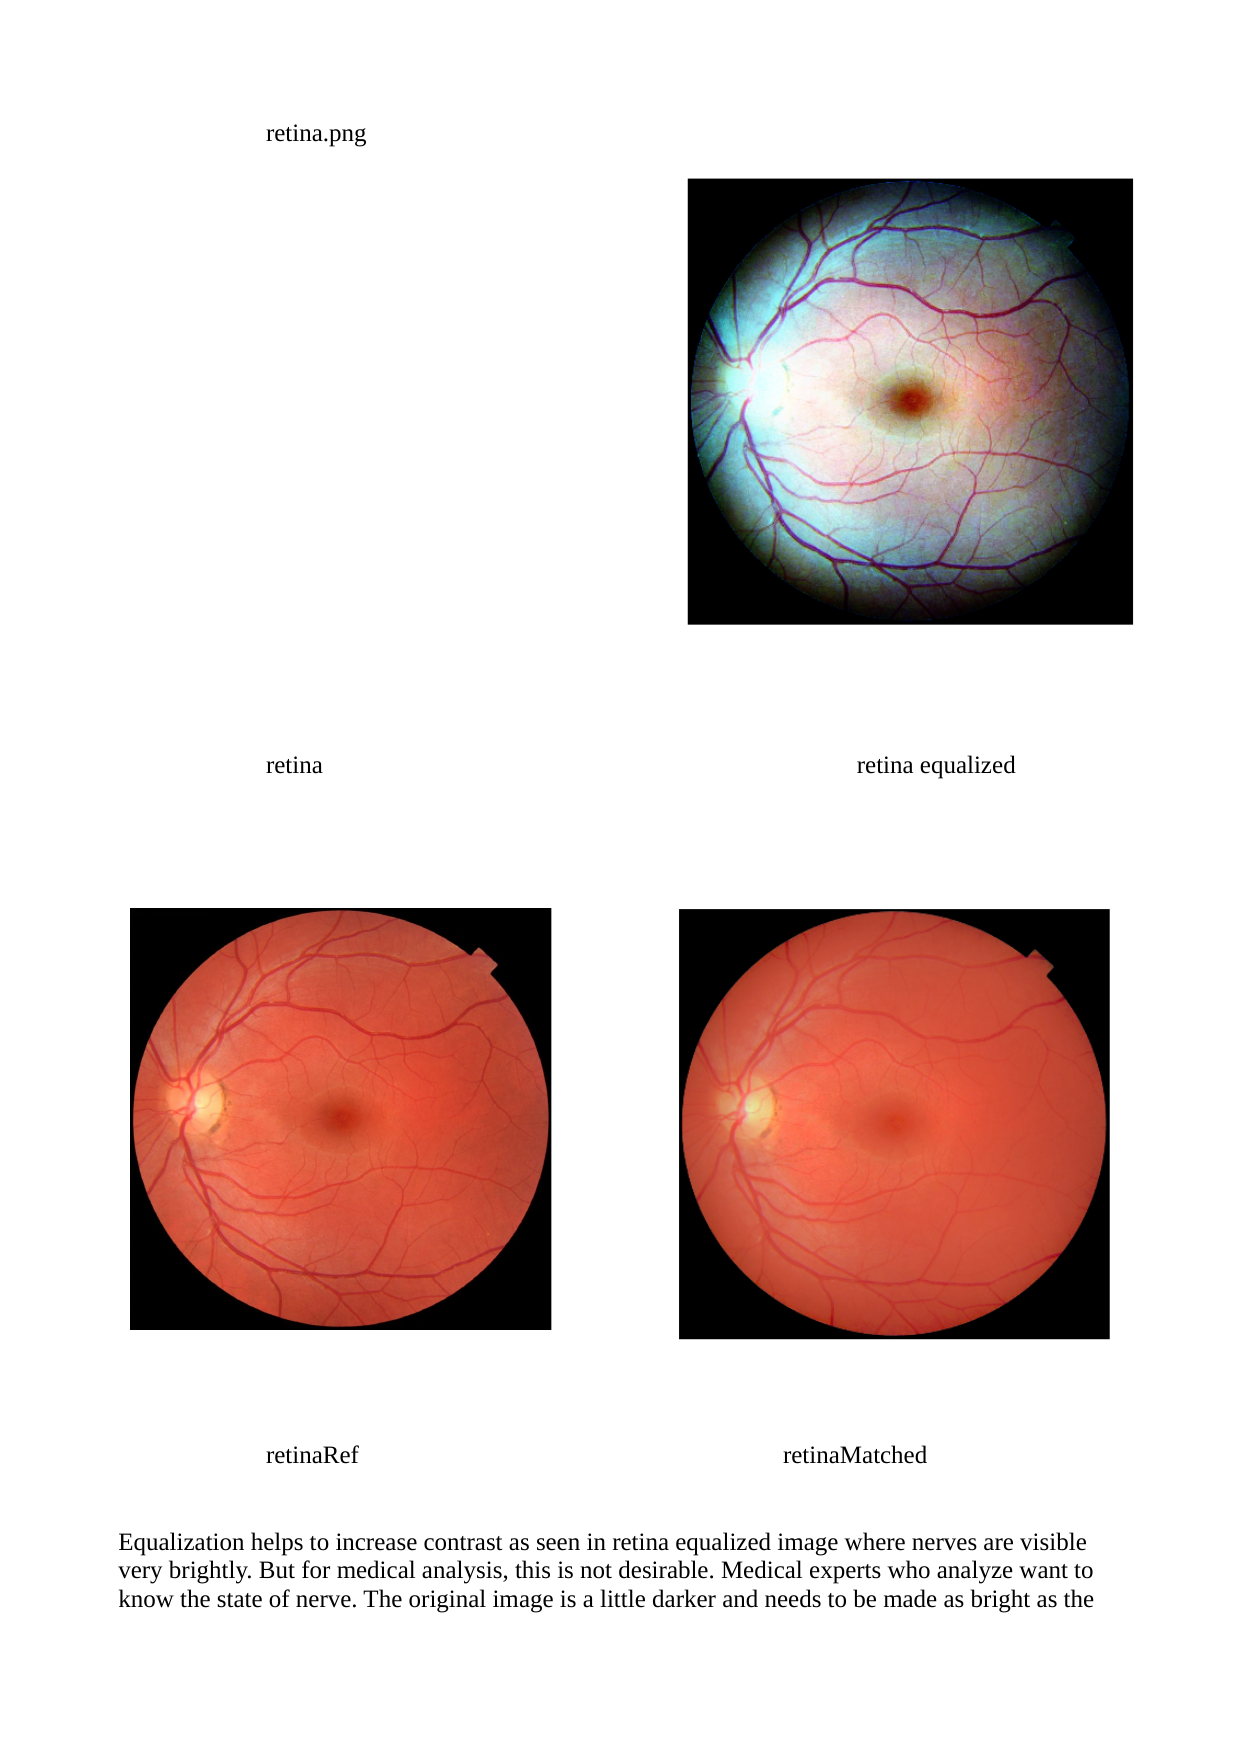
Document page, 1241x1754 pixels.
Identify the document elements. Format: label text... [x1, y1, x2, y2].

picture [580, 879, 1210, 1407]
text retinaRef retinaMatched [118, 1441, 1122, 1469]
picture [585, 137, 1237, 708]
text Equalization helps to increase contrast as seen in retina equalized image where nerves are visible very brightly. But for medical analysis, this is not desirable. Medical experts who analyze want to know the state of nerve. The original image is a little darker and needs to be made as bright as the [118, 1527, 1122, 1613]
text retina retina equalized [118, 751, 1122, 779]
picture [130, 908, 552, 1330]
text retina.png [118, 118, 1122, 176]
